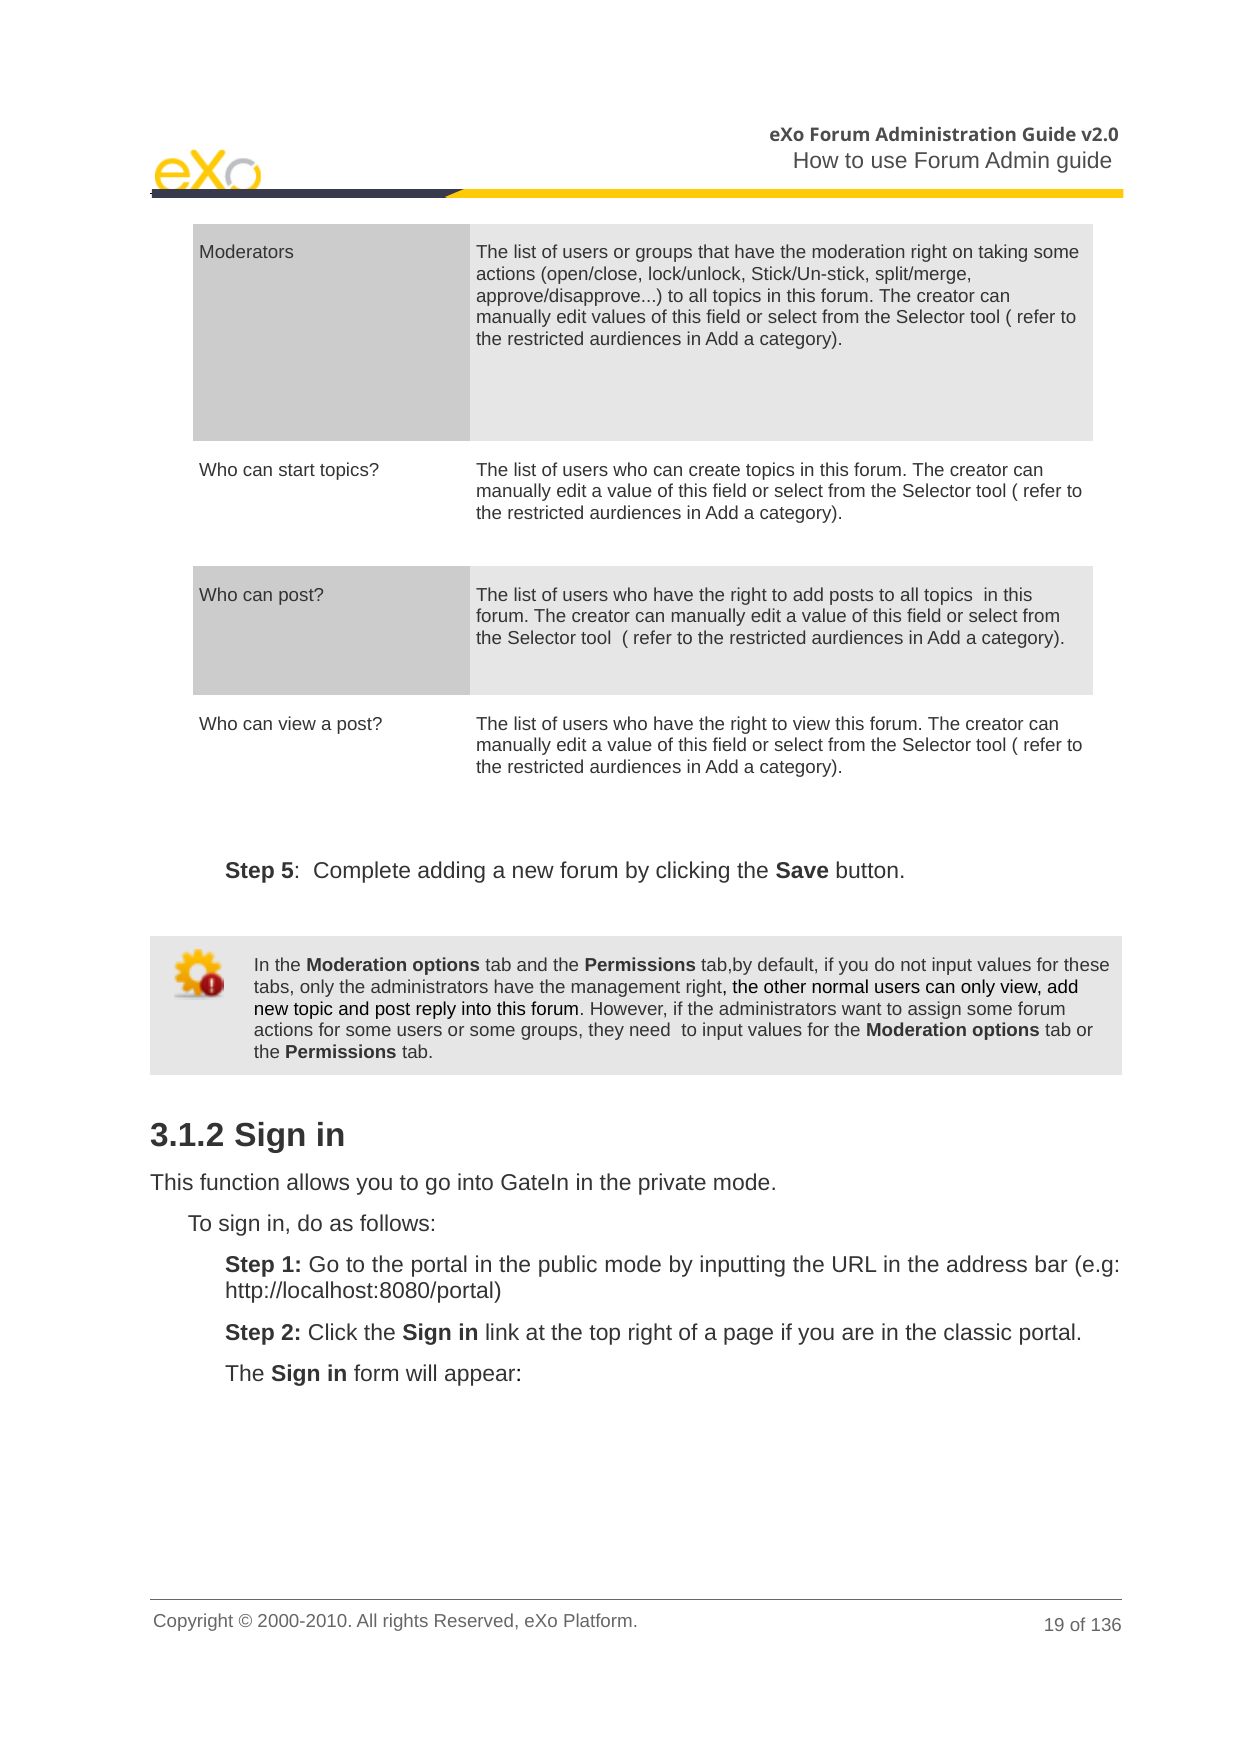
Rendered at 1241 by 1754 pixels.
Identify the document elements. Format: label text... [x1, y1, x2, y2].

table_header [150, 950, 173, 999]
table_header [224, 950, 248, 999]
picture [173, 949, 224, 1000]
table_header [150, 936, 248, 949]
picture [151, 149, 1124, 198]
list Step 2: Click the Sign in link at the top right of a page if you are in the classic portal. [187, 1319, 1122, 1345]
table_header In the Moderation options tab and the Permissions tab,by default, if you do not input values for these tabs, only the administrators have the management right, the other normal users can only view, add new topic and post reply into this forum. However, if the administrators want to assign some forum actions for some users or some groups, they need to input values for the Moderation options tab or the Permissions tab. [248, 936, 1122, 1075]
table_cell Who can start topics? [193, 441, 470, 566]
text To sign in, do as follows: [150, 1210, 1122, 1236]
table_header Moderators [193, 224, 470, 441]
table_cell Who can view a post? [193, 695, 470, 825]
text This function allows you to go into GateIn in the private mode. [150, 1168, 1122, 1195]
table_header The list of users or groups that have the moderation right on taking some actions (open/close, lock/unlock, Stick/Un-stick, split/merge, approve/disapprove...) to all topics in this forum. The creator can manually edit values of this field or select from the Selector tool ( refer to the restricted aurdiences in Add a category). [470, 224, 1093, 441]
table_cell The list of users who have the right to view this forum. The creator can manually edit a value of this field or select from the Selector tool ( refer to the restricted aurdiences in Add a category). [470, 695, 1093, 825]
subtitle Sign in [150, 1115, 1122, 1153]
table_cell The list of users who can create topics in this forum. The creator can manually edit a value of this field or select from the Selector tool ( refer to the restricted aurdiences in Add a category). [470, 441, 1093, 566]
list Step 1: Go to the portal in the public mode by inputting the URL in the address bar (e.g: http://localhost:8080/portal) [187, 1251, 1122, 1304]
table_cell Who can post? [193, 566, 470, 695]
list The Sign in form will appear: [187, 1360, 1122, 1387]
table_cell The list of users who have the right to add posts to all topics in this forum. The creator can manually edit a value of this field or select from the Selector tool ( refer to the restricted aurdiences in Add a category). [470, 566, 1093, 695]
list Step 5: Complete adding a new forum by clicking the Save button. [187, 857, 1122, 884]
table_header [150, 1000, 248, 1075]
